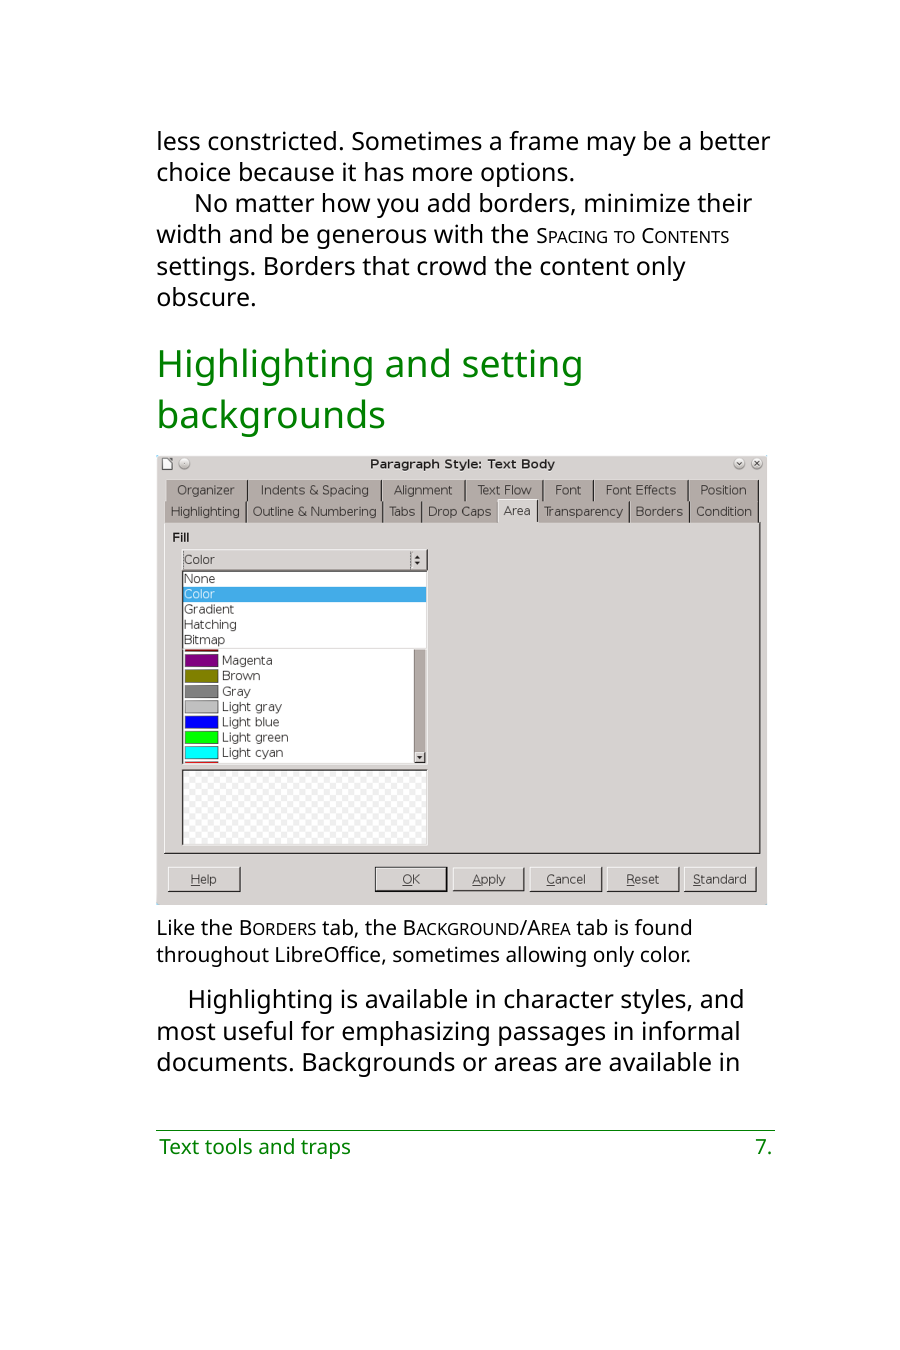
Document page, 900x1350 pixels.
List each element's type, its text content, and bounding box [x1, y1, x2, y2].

table_header [156, 455, 775, 906]
table_cell Like the Borders tab, the Background/Area tab is found throughout LibreOffice, sometimes allowing only color. [156, 906, 775, 968]
text Highlighting is available in character styles, and most useful for emphasizing passages in informal documents. Backgrounds or areas are available in [156, 984, 775, 1078]
subtitle Highlighting and setting backgrounds [156, 337, 775, 439]
text No matter how you add borders, minimize their width and be generous with the Spacing to Contents settings. Borders that crowd the content only obscure. [156, 187, 775, 312]
picture [156, 455, 768, 905]
text less constricted. Sometimes a frame may be a better choice because it has more options. [156, 125, 775, 187]
